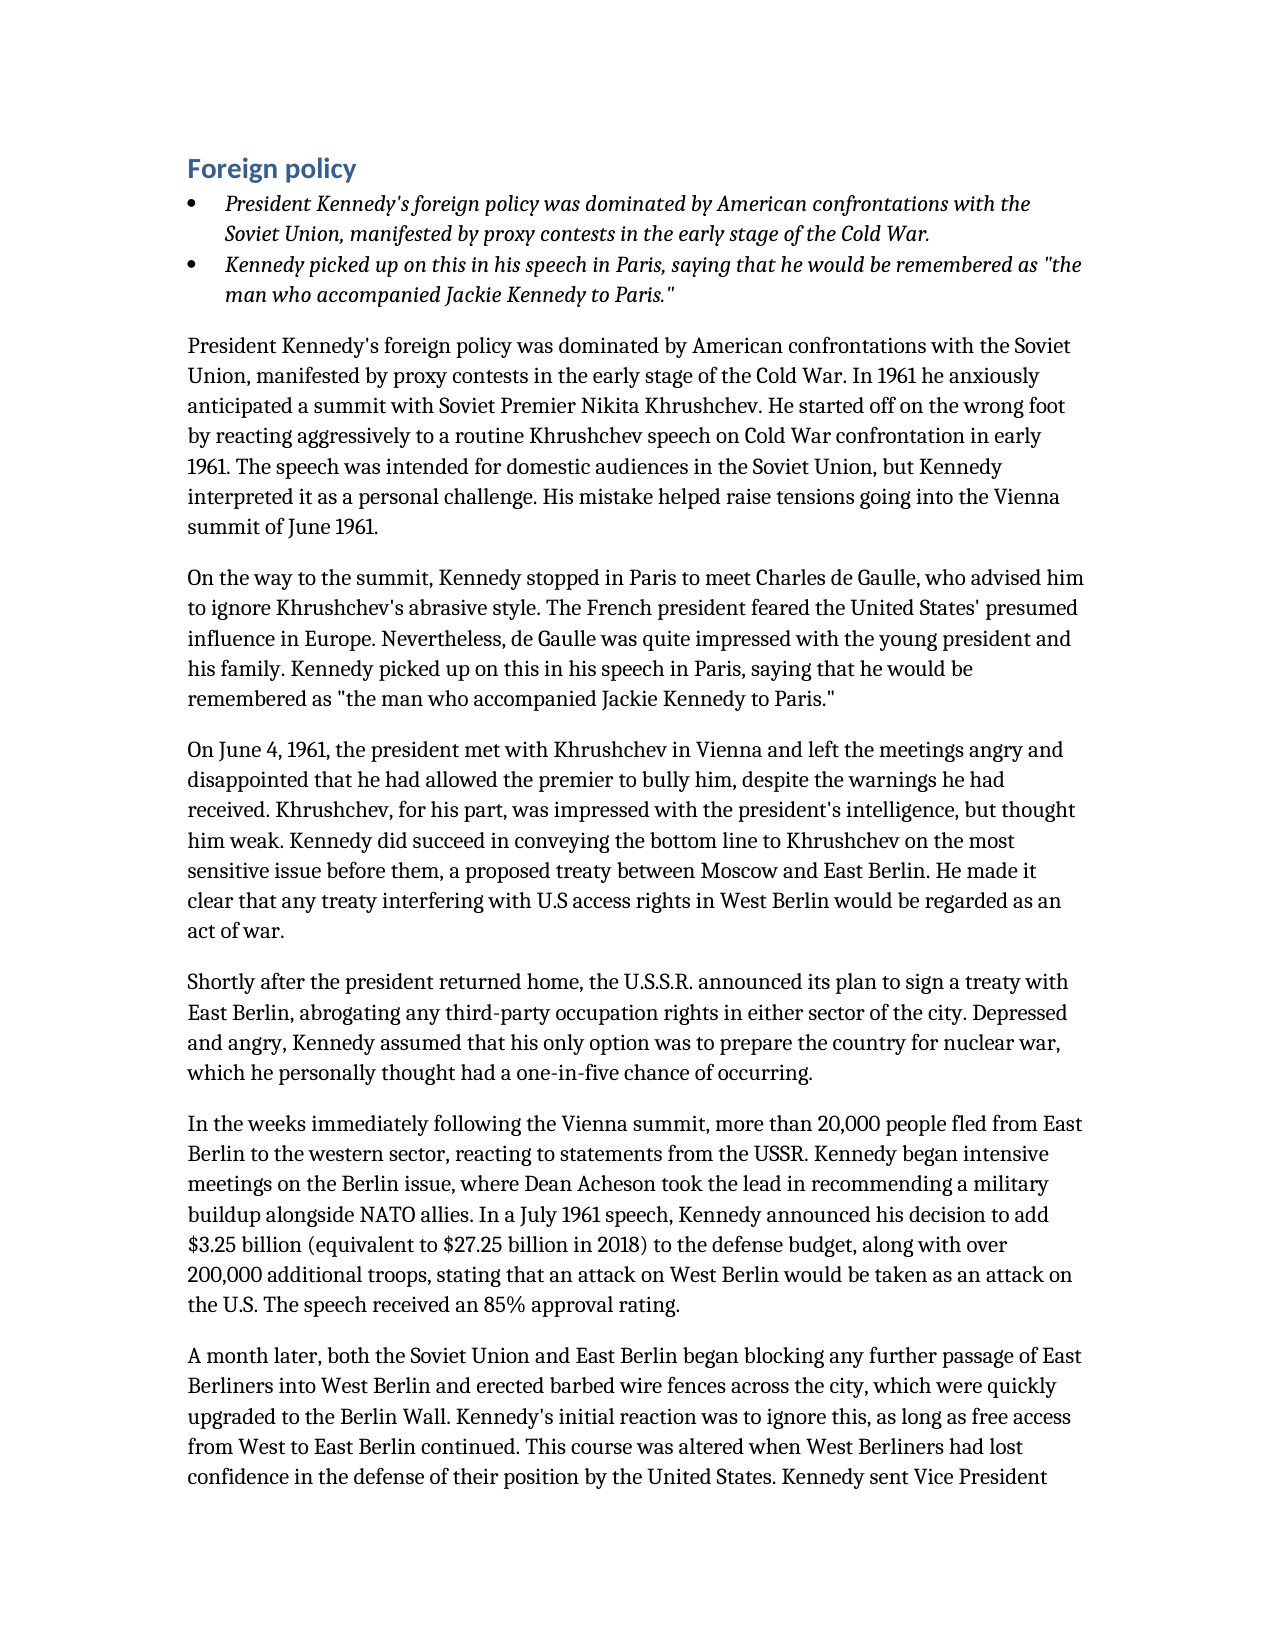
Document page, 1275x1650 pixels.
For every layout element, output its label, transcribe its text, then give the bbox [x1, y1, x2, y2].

text On the way to the summit, Kennedy stopped in Paris to meet Charles de Gaulle, who advised him to ignore Khrushchev's abrasive style. The French president feared the United States' presumed influence in Europe. Nevertheless, de Gaulle was quite impressed with the young president and his family. Kennedy picked up on this in his speech in Paris, saying that he would be remembered as "the man who accompanied Jackie Kennedy to Paris." [187, 565, 1087, 712]
list Kennedy picked up on this in his speech in Paris, saying that he would be remembered as "the man who accompanied Jackie Kennedy to Paris." [187, 251, 1087, 308]
text A month later, both the Soviet Union and East Berlin began blocking any further passage of East Berliners into West Berlin and erected barbed wire fences across the city, which were quickly upgraded to the Berlin Wall. Kennedy's initial reaction was to ignore this, as long as free access from West to East Berlin continued. This course was altered when West Berliners had lost confidence in the defense of their position by the United States. Kennedy sent Vice President [187, 1343, 1087, 1490]
list President Kennedy's foreign policy was dominated by American confrontations with the Soviet Union, manifested by proxy contests in the early stage of the Cold War. [187, 191, 1087, 247]
subtitle Foreign policy [187, 150, 1087, 186]
text In the weeks immediately following the Vienna summit, more than 20,000 people fled from East Berlin to the western sector, reacting to statements from the USSR. Kennedy began intensive meetings on the Berlin issue, where Dean Acheson took the lead in recommending a military buildup alongside NATO allies. In a July 1961 speech, Kennedy announced his decision to add $3.25 billion (equivalent to $27.25 billion in 2018) to the defense budget, along with over 200,000 additional troops, stating that an attack on West Berlin would be taken as an attack on the U.S. The speech received an 85% approval rating. [187, 1111, 1087, 1318]
text On June 4, 1961, the president met with Khrushchev in Vienna and left the meetings angry and disappointed that he had allowed the premier to bully him, despite the warnings he had received. Khrushchev, for his part, was impressed with the president's intelligence, but thought him weak. Kennedy did succeed in conveying the bottom line to Khrushchev on the most sensitive issue before them, a proposed treaty between Moscow and East Berlin. He made it clear that any treaty interfering with U.S access rights in West Berlin would be regarded as an act of war. [187, 737, 1087, 944]
text President Kennedy's foreign policy was dominated by American confrontations with the Soviet Union, manifested by proxy contests in the early stage of the Cold War. In 1961 he anxiously anticipated a summit with Soviet Premier Nikita Khrushchev. He started off on the wrong foot by reacting aggressively to a routine Khrushchev speech on Cold War confrontation in early 1961. The speech was intended for domestic audiences in the Soviet Union, but Kennedy interpreted it as a personal challenge. His mistake helped raise tensions going into the Vienna summit of June 1961. [187, 333, 1087, 540]
text Shortly after the president returned home, the U.S.S.R. announced its plan to sign a treaty with East Berlin, abrogating any third-party occupation rights in either sector of the city. Depressed and angry, Kennedy assumed that his only option was to prepare the country for nuclear war, which he personally thought had a one-in-five chance of occurring. [187, 969, 1087, 1086]
